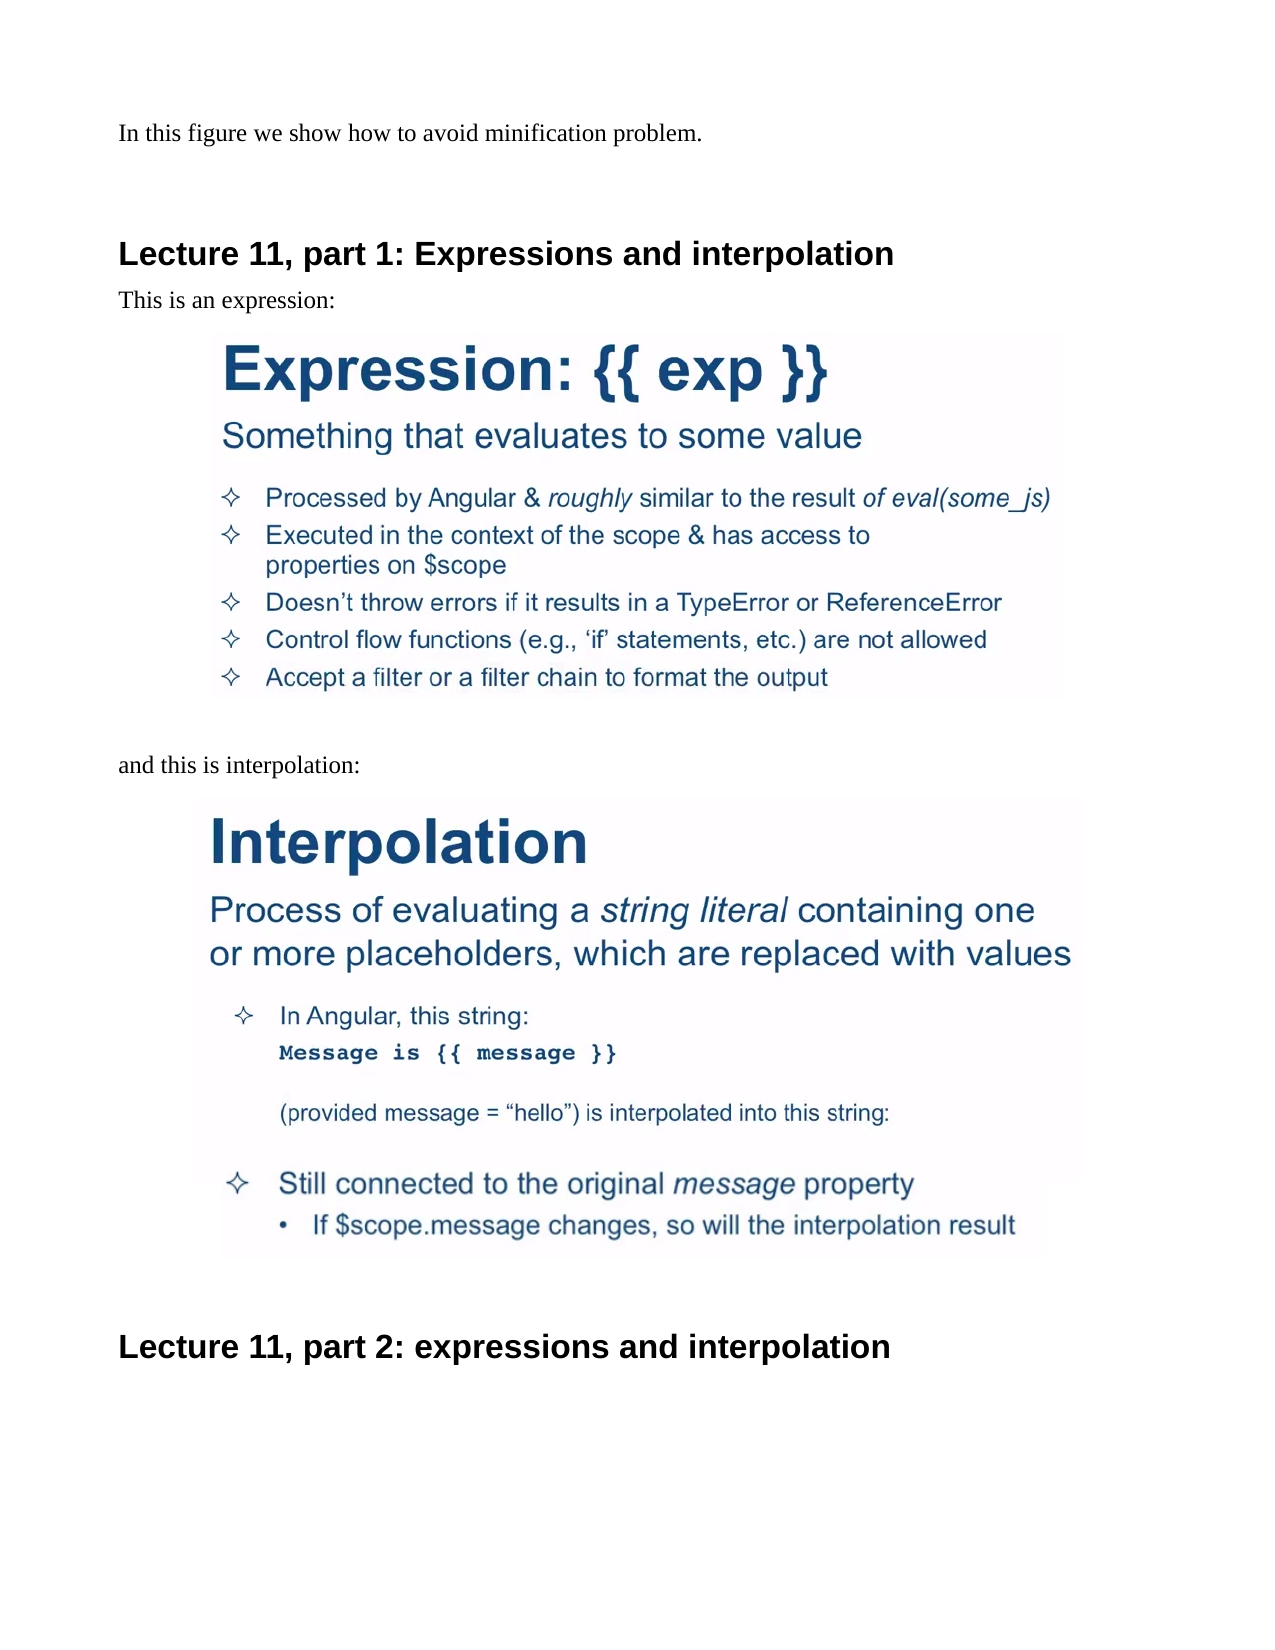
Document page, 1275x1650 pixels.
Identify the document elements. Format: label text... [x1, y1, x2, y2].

subtitle Lecture 11, part 2: expressions and interpolation [118, 1327, 1157, 1365]
text This is an expression: [118, 285, 1157, 314]
subtitle Lecture 11, part 1: Expressions and interpolation [118, 234, 1157, 273]
text In this figure we show how to avoid minification problem. [118, 118, 1157, 147]
text and this is interpolation: [118, 750, 1157, 779]
picture [192, 797, 1083, 1259]
picture [211, 332, 1064, 699]
